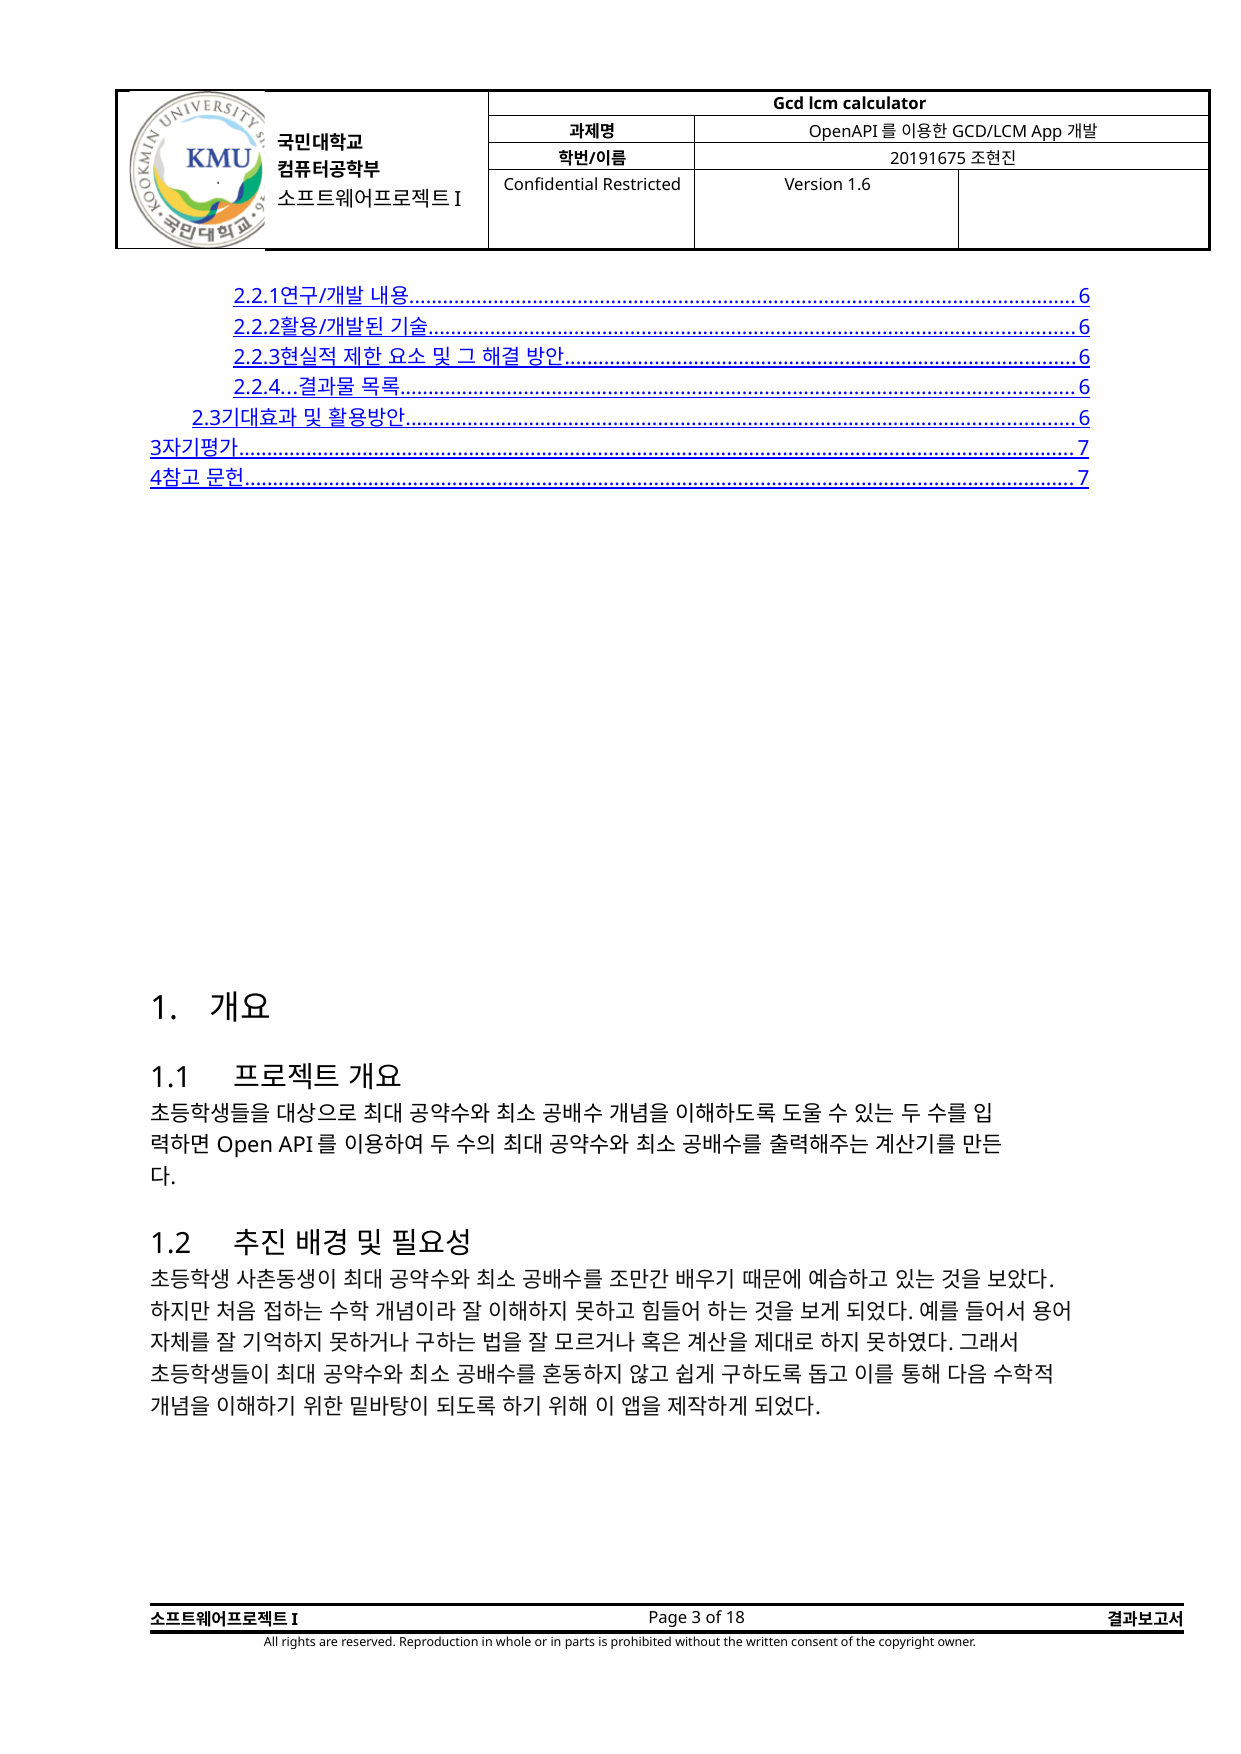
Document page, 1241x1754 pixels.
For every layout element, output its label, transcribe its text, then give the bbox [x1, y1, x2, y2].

text 력하면 Open API를 이용하여 두 수의 최대 공약수와 최소 공배수를 출력해주는 계산기를 만든 [150, 1127, 1090, 1159]
text 3 자기평가 7 [150, 431, 1090, 461]
text 2.2.4 결과물 목록 6 [233, 371, 1090, 397]
text 초등학생들을 대상으로 최대 공약수와 최소 공배수 개념을 이해하도록 도울 수 있는 두 수를 입 [150, 1096, 1090, 1127]
text 초등학생 사촌동생이 최대 공약수와 최소 공배수를 조만간 배우기 때문에 예습하고 있는 것을 보았다. 하지만 처음 접하는 수학 개념이라 잘 이해하지 못하고 힘들어 하는 것을 보게 되었다. 예를 들어서 용어 자체를 잘 기억하지 못하거나 구하는 법을 잘 모르거나 혹은 계산을 제대로 하지 못하였다. 그래서 초등학생들이 최대 공약수와 최소 공배수를 혼동하지 않고 쉽게 구하도록 돕고 이를 통해 다음 수학적 개념을 이해하기 위한 밑바탕이 되도록 하기 위해 이 앱을 제작하게 되었다. [150, 1262, 1090, 1421]
text 2.3 기대효과 및 활용방안 6 [192, 401, 1090, 427]
subtitle 추진 배경 및 필요성 [150, 1219, 1046, 1262]
text 2.2.3 현실적 제한 요소 및 그 해결 방안 6 [233, 340, 1090, 366]
text 4 참고 문헌 7 [150, 461, 1090, 492]
subtitle 프로젝트 개요 [150, 1053, 1046, 1096]
text 2.2.2 활용/개발된 기술 6 [233, 310, 1090, 336]
text 다. [150, 1159, 1090, 1191]
text 2.2.1 연구/개발 내용 6 [233, 279, 1090, 306]
subtitle 개요 [150, 981, 1090, 1029]
